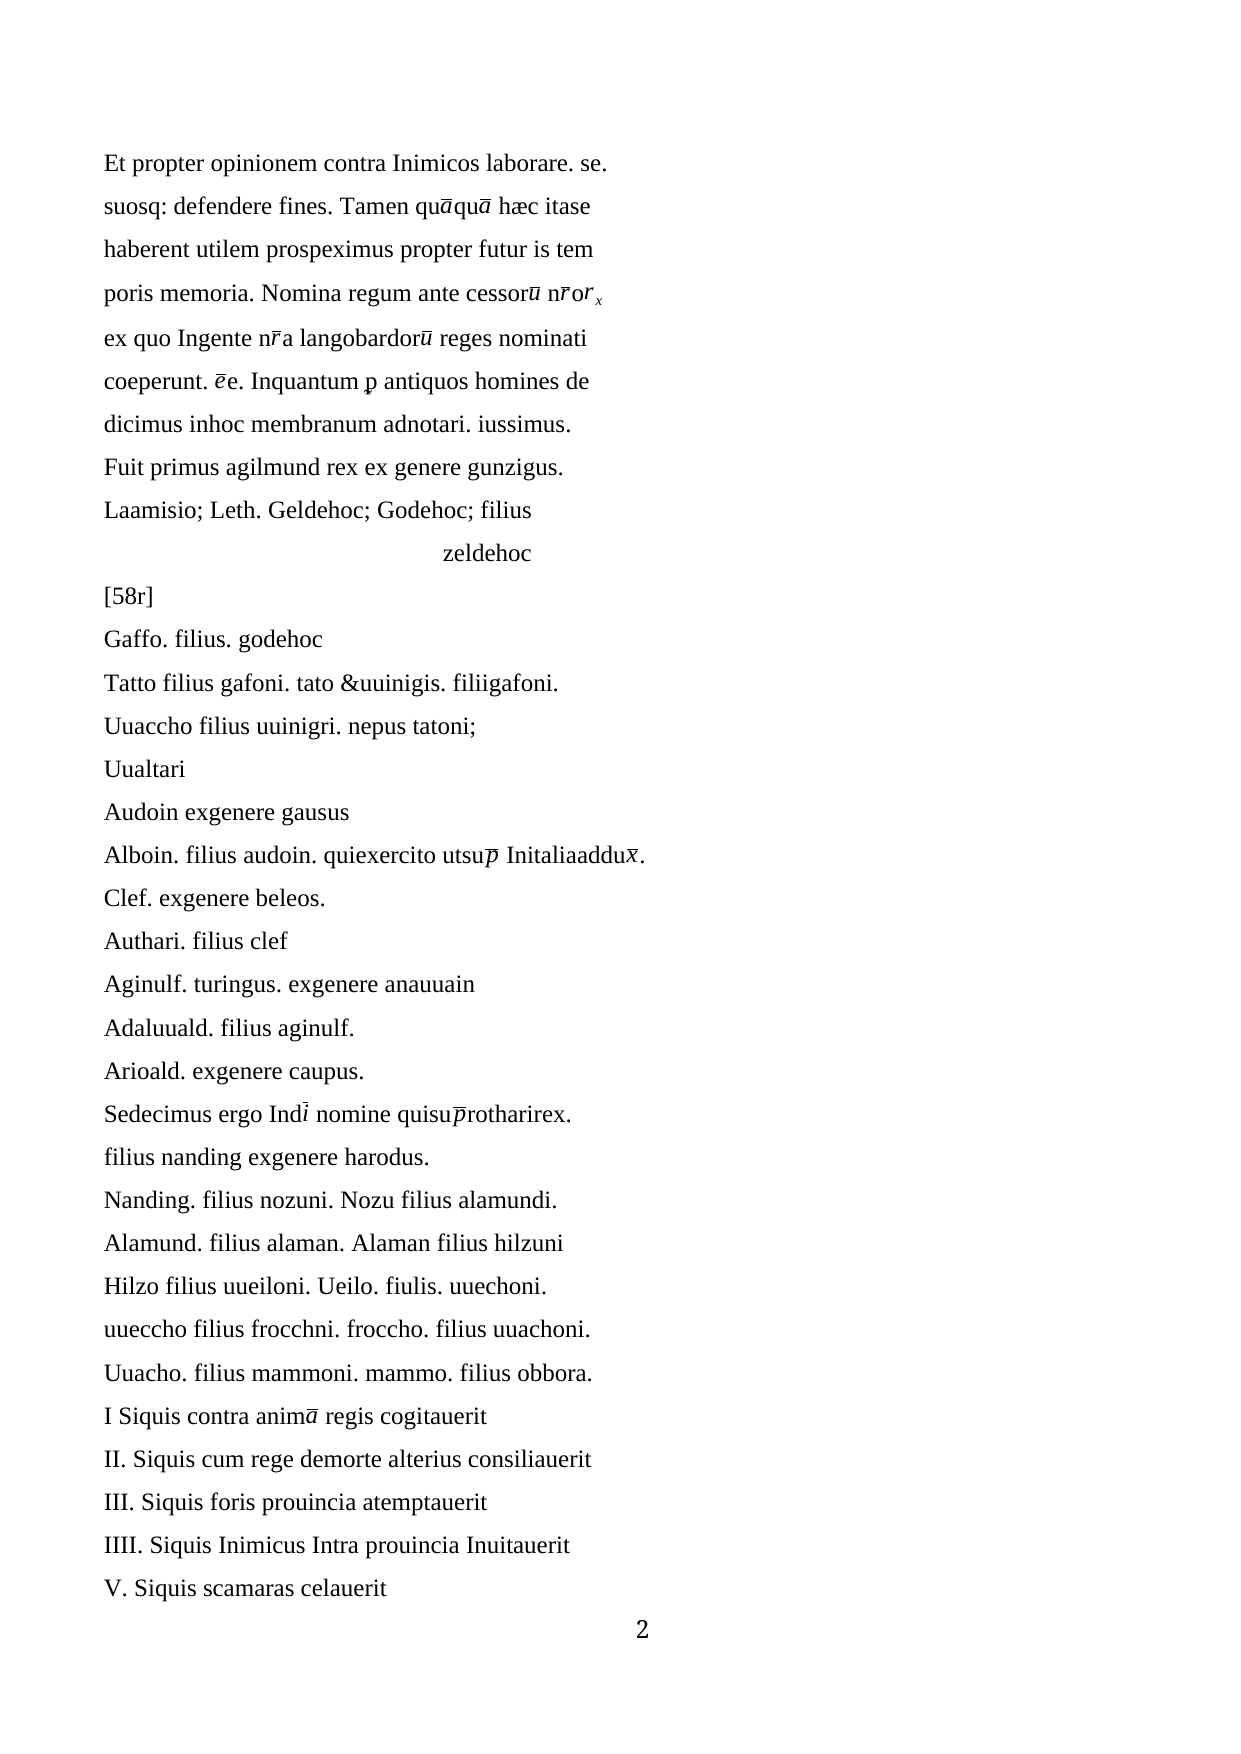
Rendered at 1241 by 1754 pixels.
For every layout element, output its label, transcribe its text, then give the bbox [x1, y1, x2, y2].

text ex quo Ingente na langobardor reges nominati [103, 323, 1211, 351]
text Laamisio; Leth. Geldehoc; Godehoc; filius [103, 495, 1211, 524]
text uueccho filius frocchni. froccho. filius uuachoni. [103, 1314, 1211, 1343]
text Alamund. filius alaman. Alaman filius hilzuni [103, 1228, 1211, 1257]
text Uualtari [103, 754, 1211, 783]
text Authari. filius clef [103, 926, 1211, 955]
text Fuit primus agilmund rex ex genere gunzigus. [103, 452, 1211, 481]
text suosq: defendere fines. Tamen ququ hæc itase [103, 191, 1211, 219]
text Audoin exgenere gausus [103, 797, 1211, 826]
text II. Siquis cum rege demorte alterius consiliauerit [103, 1444, 1211, 1473]
text Sedecimus ergo Ind nomine quisurotharirex. [103, 1099, 1211, 1128]
text filius nanding exgenere harodus. [103, 1142, 1211, 1171]
text Hilzo filius uueiloni. Ueilo. fiulis. uuechoni. [103, 1271, 1211, 1300]
text V. Siquis scamaras celauerit [103, 1573, 1211, 1602]
text Uuaccho filius uuinigri. nepus tatoni; [103, 711, 1211, 739]
text Adaluuald. filius aginulf. [103, 1013, 1211, 1041]
text haberent utilem prospeximus propter futur is tem [103, 234, 1211, 263]
text Clef. exgenere beleos. [103, 883, 1211, 912]
text dicimus inhoc membranum adnotari. iussimus. [103, 409, 1211, 438]
text Tatto filius gafoni. tato &uuinigis. filiigafoni. [103, 668, 1211, 696]
text Nanding. filius nozuni. Nozu filius alamundi. [103, 1185, 1211, 1214]
text [58r] [103, 581, 1211, 610]
text IIII. Siquis Inimicus Intra prouincia Inuitauerit [103, 1530, 1211, 1559]
text III. Siquis foris prouincia atemptauerit [103, 1487, 1211, 1516]
text Alboin. filius audoin. quiexercito utsu Initaliaaddu. [103, 840, 1211, 869]
text Et propter opinionem contra Inimicos laborare. se. [103, 148, 1211, 176]
text Aginulf. turingus. exgenere anauuain [103, 969, 1211, 998]
text Arioald. exgenere caupus. [103, 1056, 1211, 1084]
text poris memoria. Nomina regum ante cessor no [103, 277, 1211, 308]
text Gaffo. filius. godehoc [103, 624, 1211, 653]
text I Siquis contra anim regis cogitauerit [103, 1401, 1211, 1429]
text zeldehoc [103, 538, 1211, 567]
text coeperunt. e. Inquantum ᵱ antiquos homines de [103, 366, 1211, 394]
text Uuacho. filius mammoni. mammo. filius obbora. [103, 1358, 1211, 1386]
